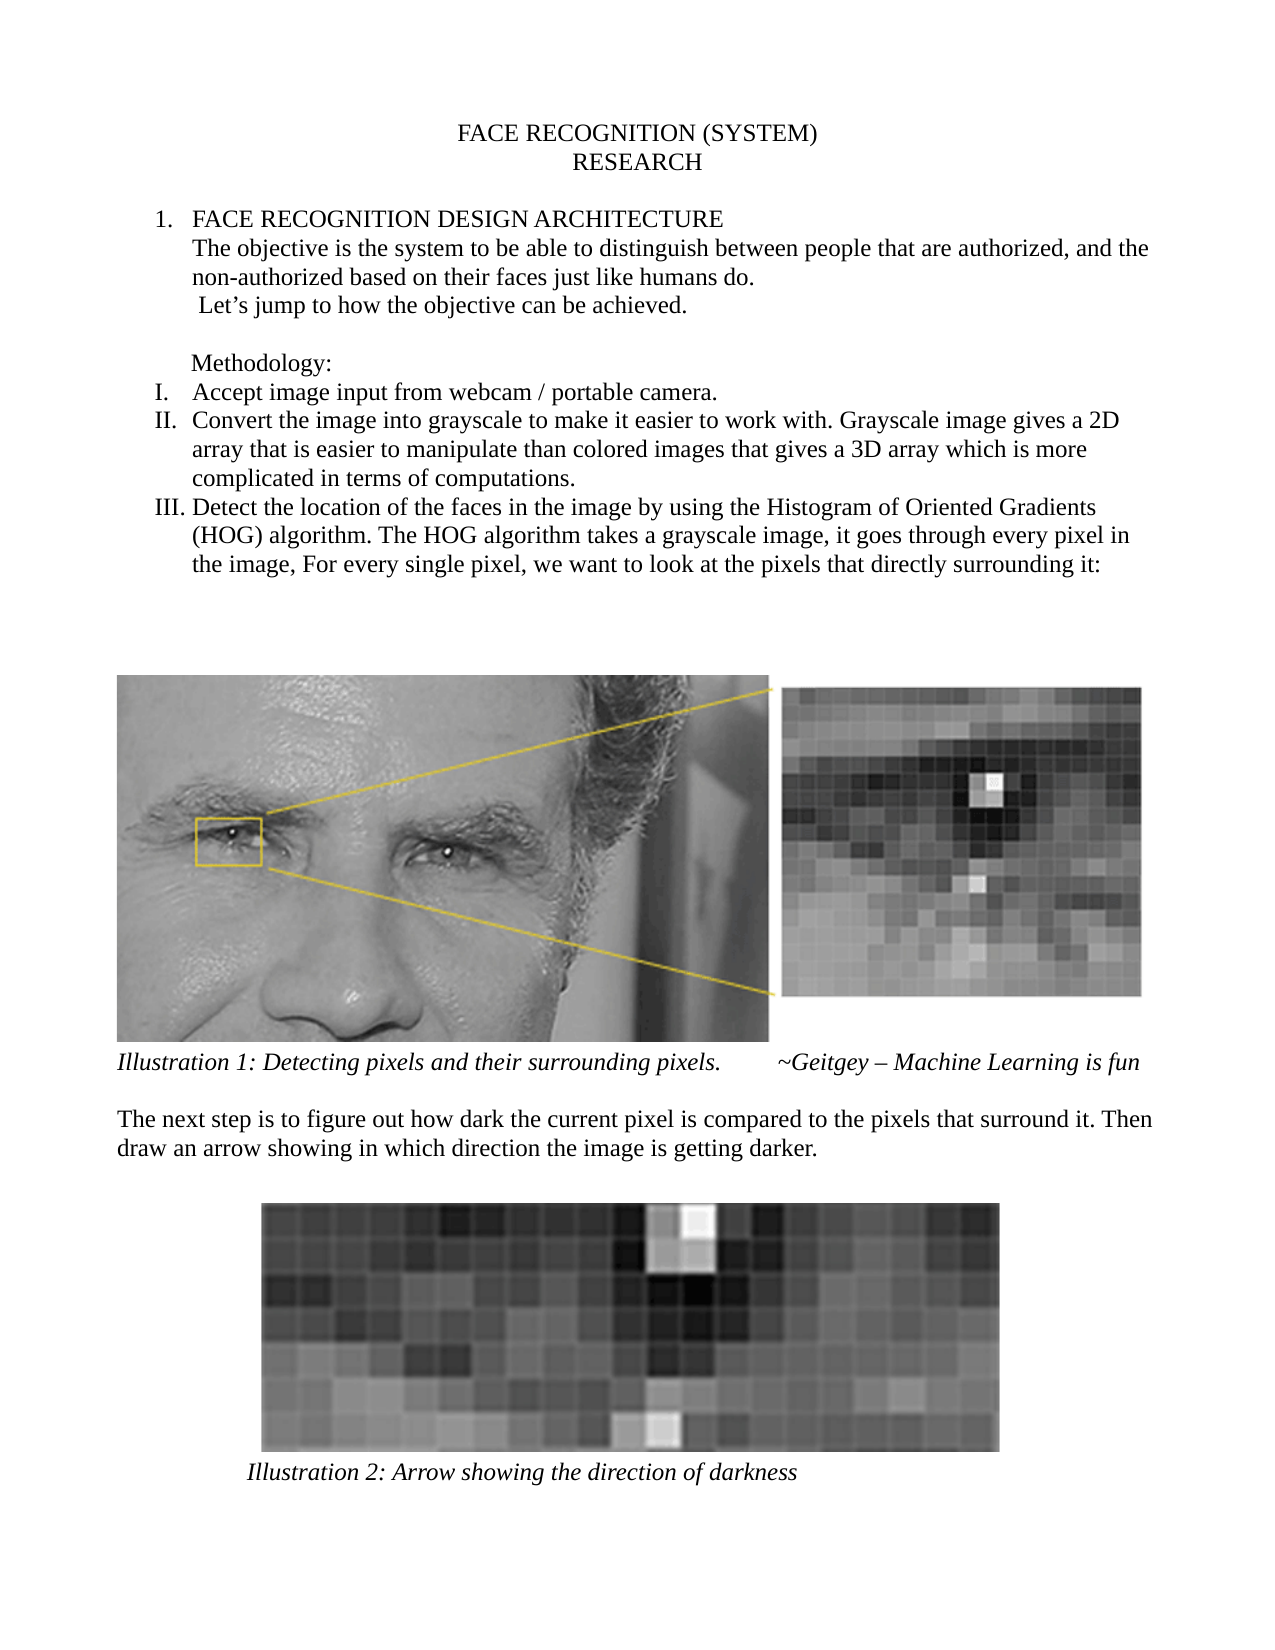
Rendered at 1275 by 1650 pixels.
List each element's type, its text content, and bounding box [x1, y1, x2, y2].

list Detect the location of the faces in the image by using the Histogram of Oriented Gradients (HOG) algorithm. The HOG algorithm takes a grayscale image, it goes through every pixel in the image, For every single pixel, we want to look at the pixels that directly surrounding it: [154, 492, 1158, 578]
list The objective is the system to be able to distinguish between people that are authorized, and the non-authorized based on their faces just like humans do. [154, 233, 1158, 291]
text Methodology: [117, 348, 1158, 377]
list Convert the image into grayscale to make it easier to work with. Grayscale image gives a 2D array that is easier to manipulate than colored images that gives a 3D array which is more complicated in terms of computations. [154, 406, 1158, 492]
text Illustration 1: Detecting pixels and their surrounding pixels. ~Geitgey – Machine Learning is fun [117, 1042, 1156, 1076]
text FACE RECOGNITION (SYSTEM) [117, 118, 1158, 147]
text The next step is to figure out how dark the current pixel is compared to the pixels that surround it. Then draw an arrow showing in which direction the image is getting darker. [117, 1104, 1158, 1162]
picture [246, 1203, 1028, 1452]
picture [116, 675, 1156, 1042]
text Illustration 2: Arrow showing the direction of darkness [247, 1452, 1028, 1486]
list Accept image input from webcam / portable camera. [154, 377, 1158, 406]
text RESEARCH [117, 147, 1158, 176]
list Let’s jump to how the objective can be achieved. [154, 291, 1158, 319]
list FACE RECOGNITION DESIGN ARCHITECTURE [154, 204, 1158, 233]
